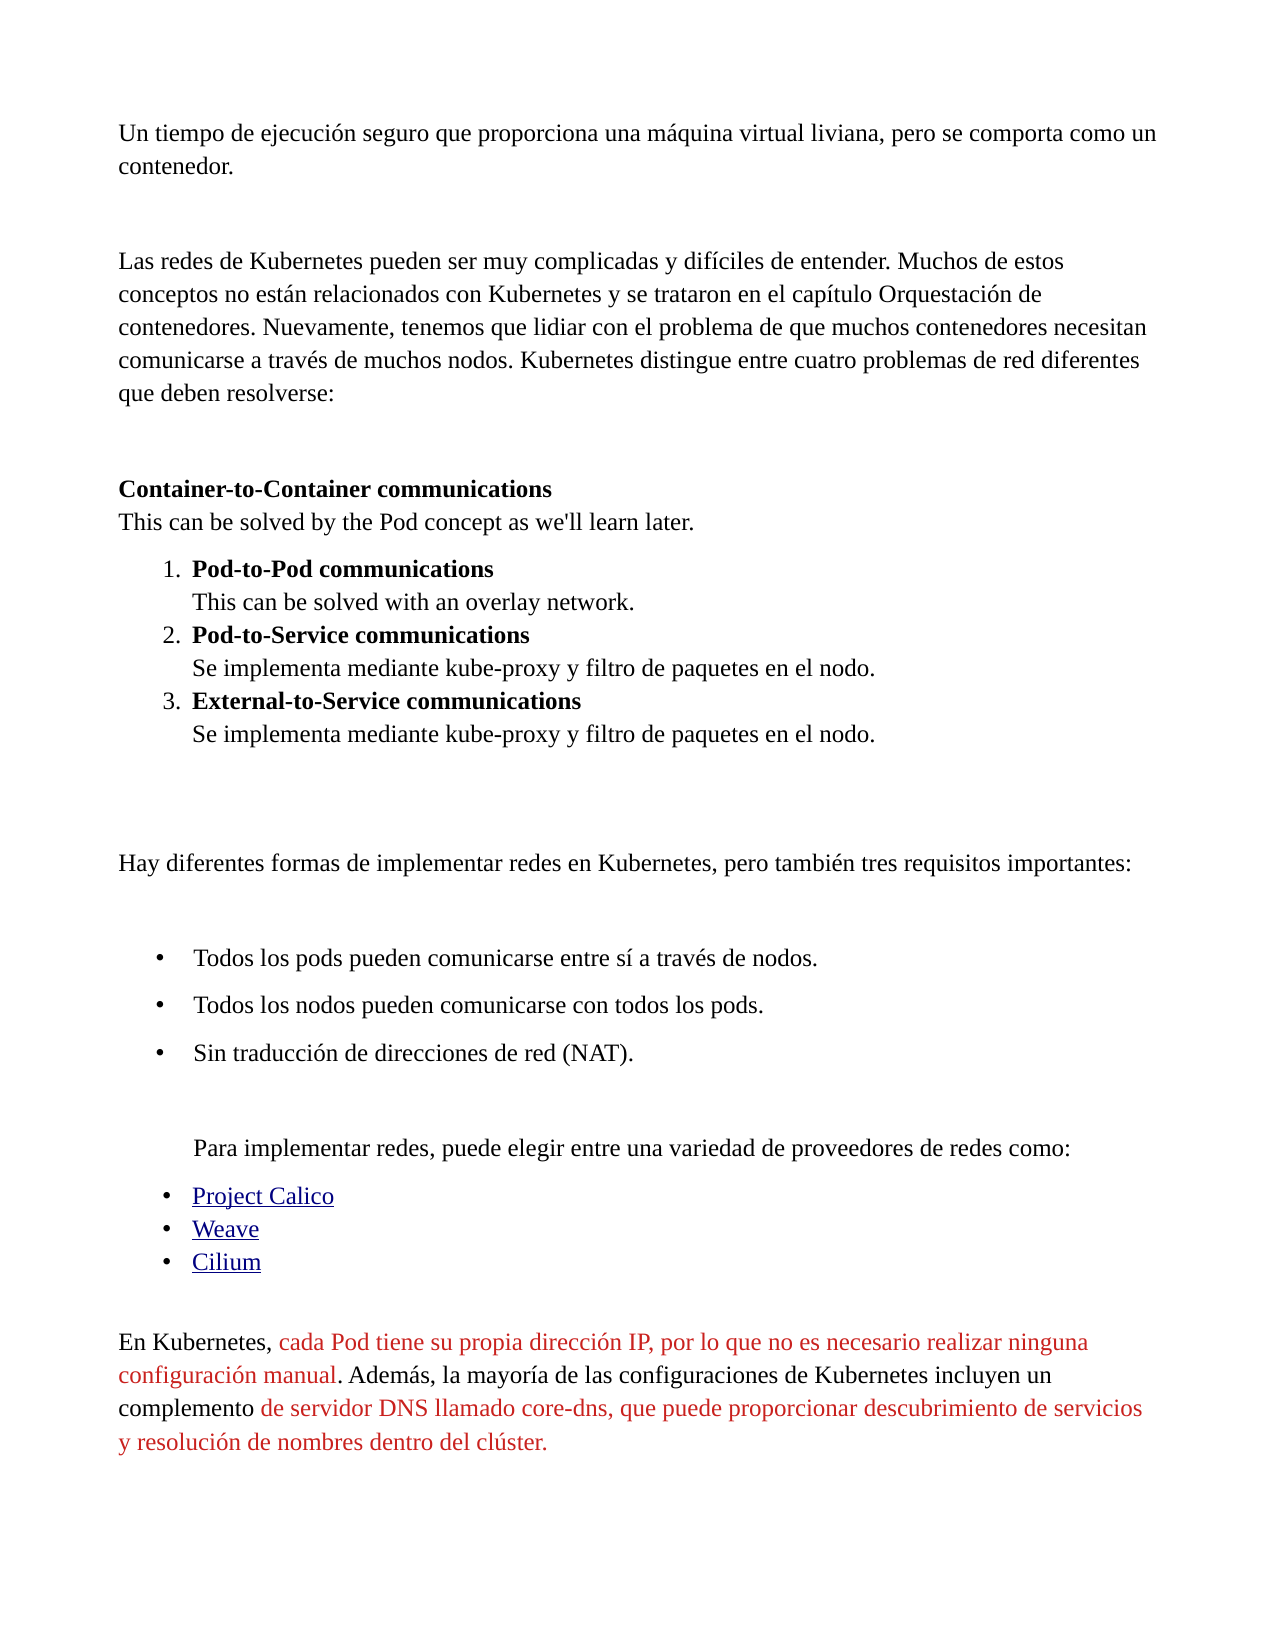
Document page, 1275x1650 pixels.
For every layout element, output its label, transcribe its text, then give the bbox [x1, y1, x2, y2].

list Todos los pods pueden comunicarse entre sí a través de nodos. [156, 943, 1157, 972]
list Pod-to-Service communications Se implementa mediante kube-proxy y filtro de paquetes en el nodo. [162, 620, 1157, 682]
list Project Calico [162, 1181, 1157, 1209]
list Sin traducción de direcciones de red (NAT). [156, 1038, 1157, 1067]
list External-to-Service communications Se implementa mediante kube-proxy y filtro de paquetes en el nodo. [162, 686, 1157, 748]
text Un tiempo de ejecución seguro que proporciona una máquina virtual liviana, pero se comporta como un contenedor. [118, 118, 1157, 180]
text Hay diferentes formas de implementar redes en Kubernetes, pero también tres requisitos importantes: [118, 848, 1157, 876]
list Todos los nodos pueden comunicarse con todos los pods. [156, 990, 1157, 1019]
text Container-to-Container communications This can be solved by the Pod concept as we'll learn later. [118, 474, 1157, 535]
list Para implementar redes, puede elegir entre una variedad de proveedores de redes como: [156, 1133, 1157, 1162]
list Weave [162, 1214, 1157, 1243]
list Cilium [162, 1247, 1157, 1276]
text En Kubernetes, cada Pod tiene su propia dirección IP, por lo que no es necesario realizar ninguna configuración manual. Además, la mayoría de las configuraciones de Kubernetes incluyen un complemento de servidor DNS llamado core-dns, que puede proporcionar descubrimiento de servicios y resolución de nombres dentro del clúster. [118, 1294, 1157, 1455]
text Las redes de Kubernetes pueden ser muy complicadas y difíciles de entender. Muchos de estos conceptos no están relacionados con Kubernetes y se trataron en el capítulo Orquestación de contenedores. Nuevamente, tenemos que lidiar con el problema de que muchos contenedores necesitan comunicarse a través de muchos nodos. Kubernetes distingue entre cuatro problemas de red diferentes que deben resolverse: [118, 246, 1157, 407]
list Pod-to-Pod communications This can be solved with an overlay network. [162, 554, 1157, 616]
